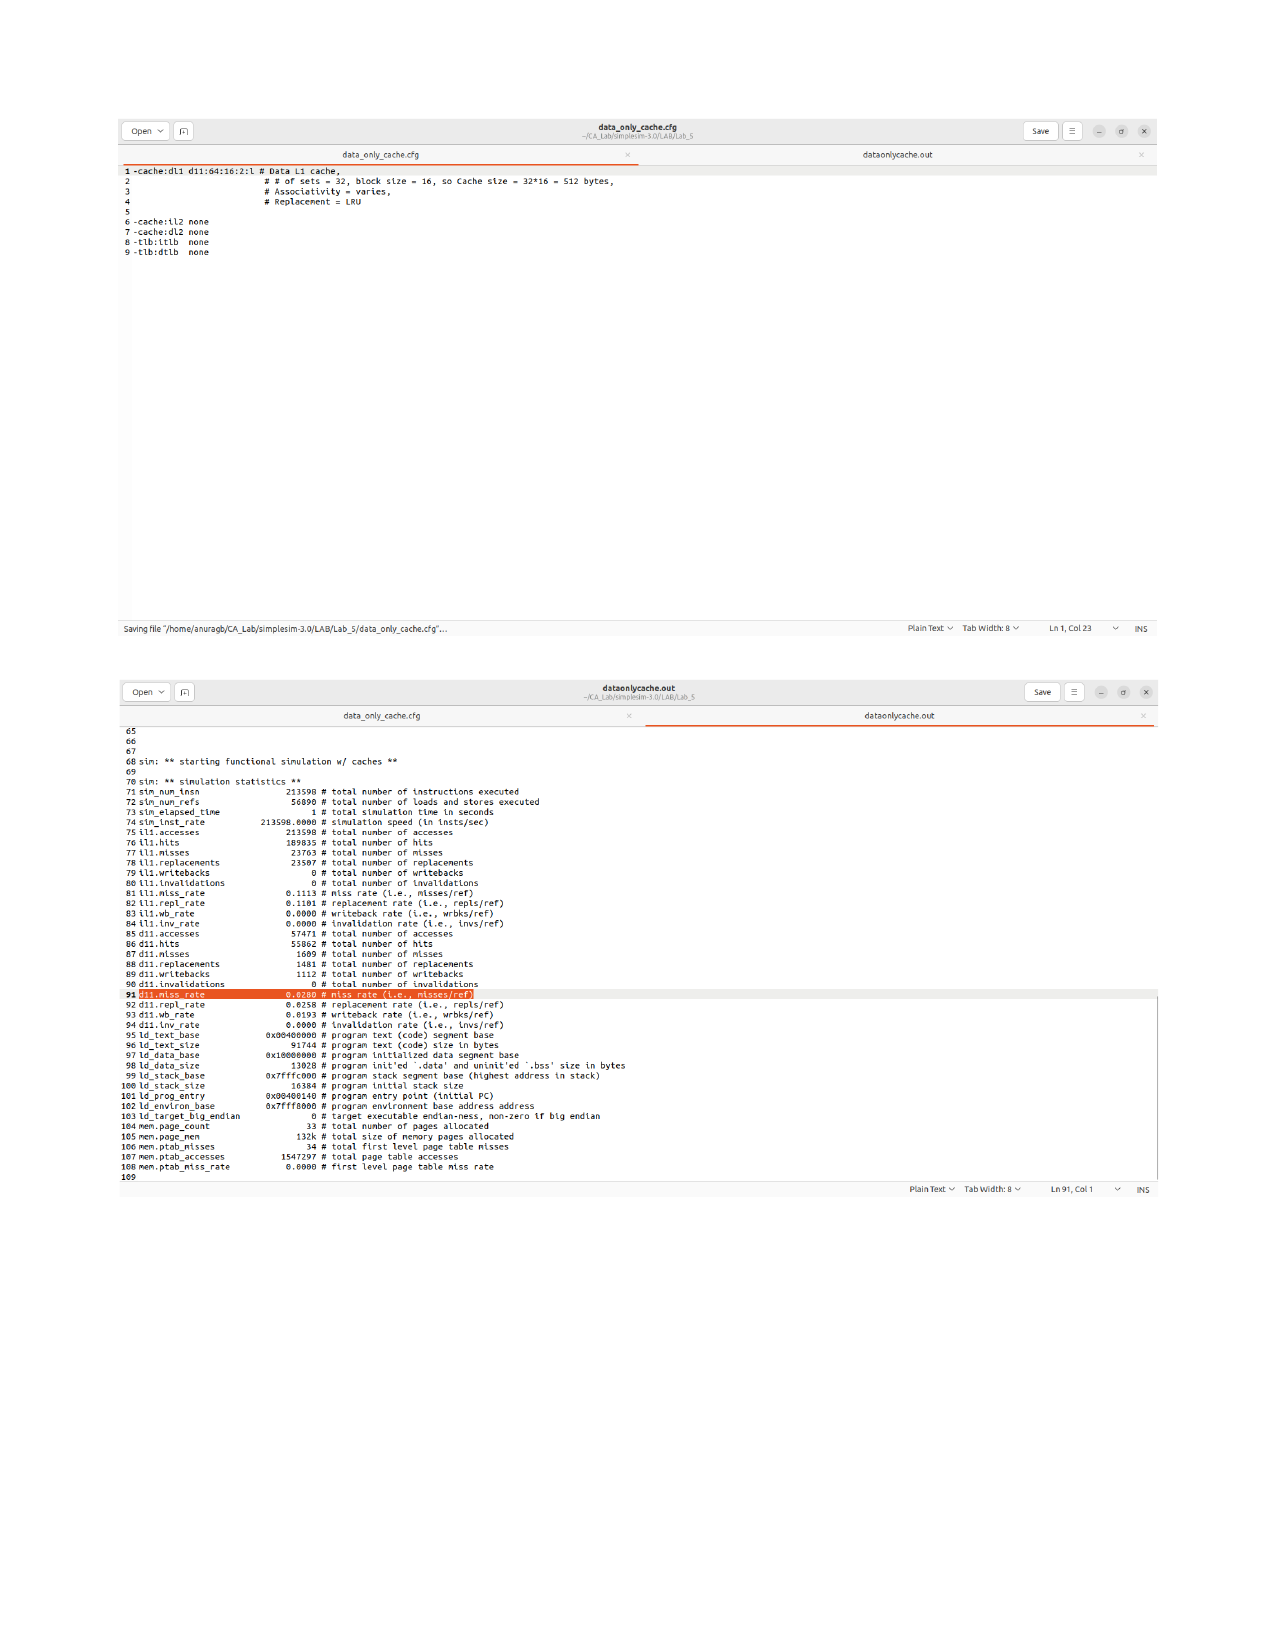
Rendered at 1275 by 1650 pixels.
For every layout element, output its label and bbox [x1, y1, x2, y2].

picture [119, 679, 1159, 1197]
picture [118, 118, 1157, 636]
